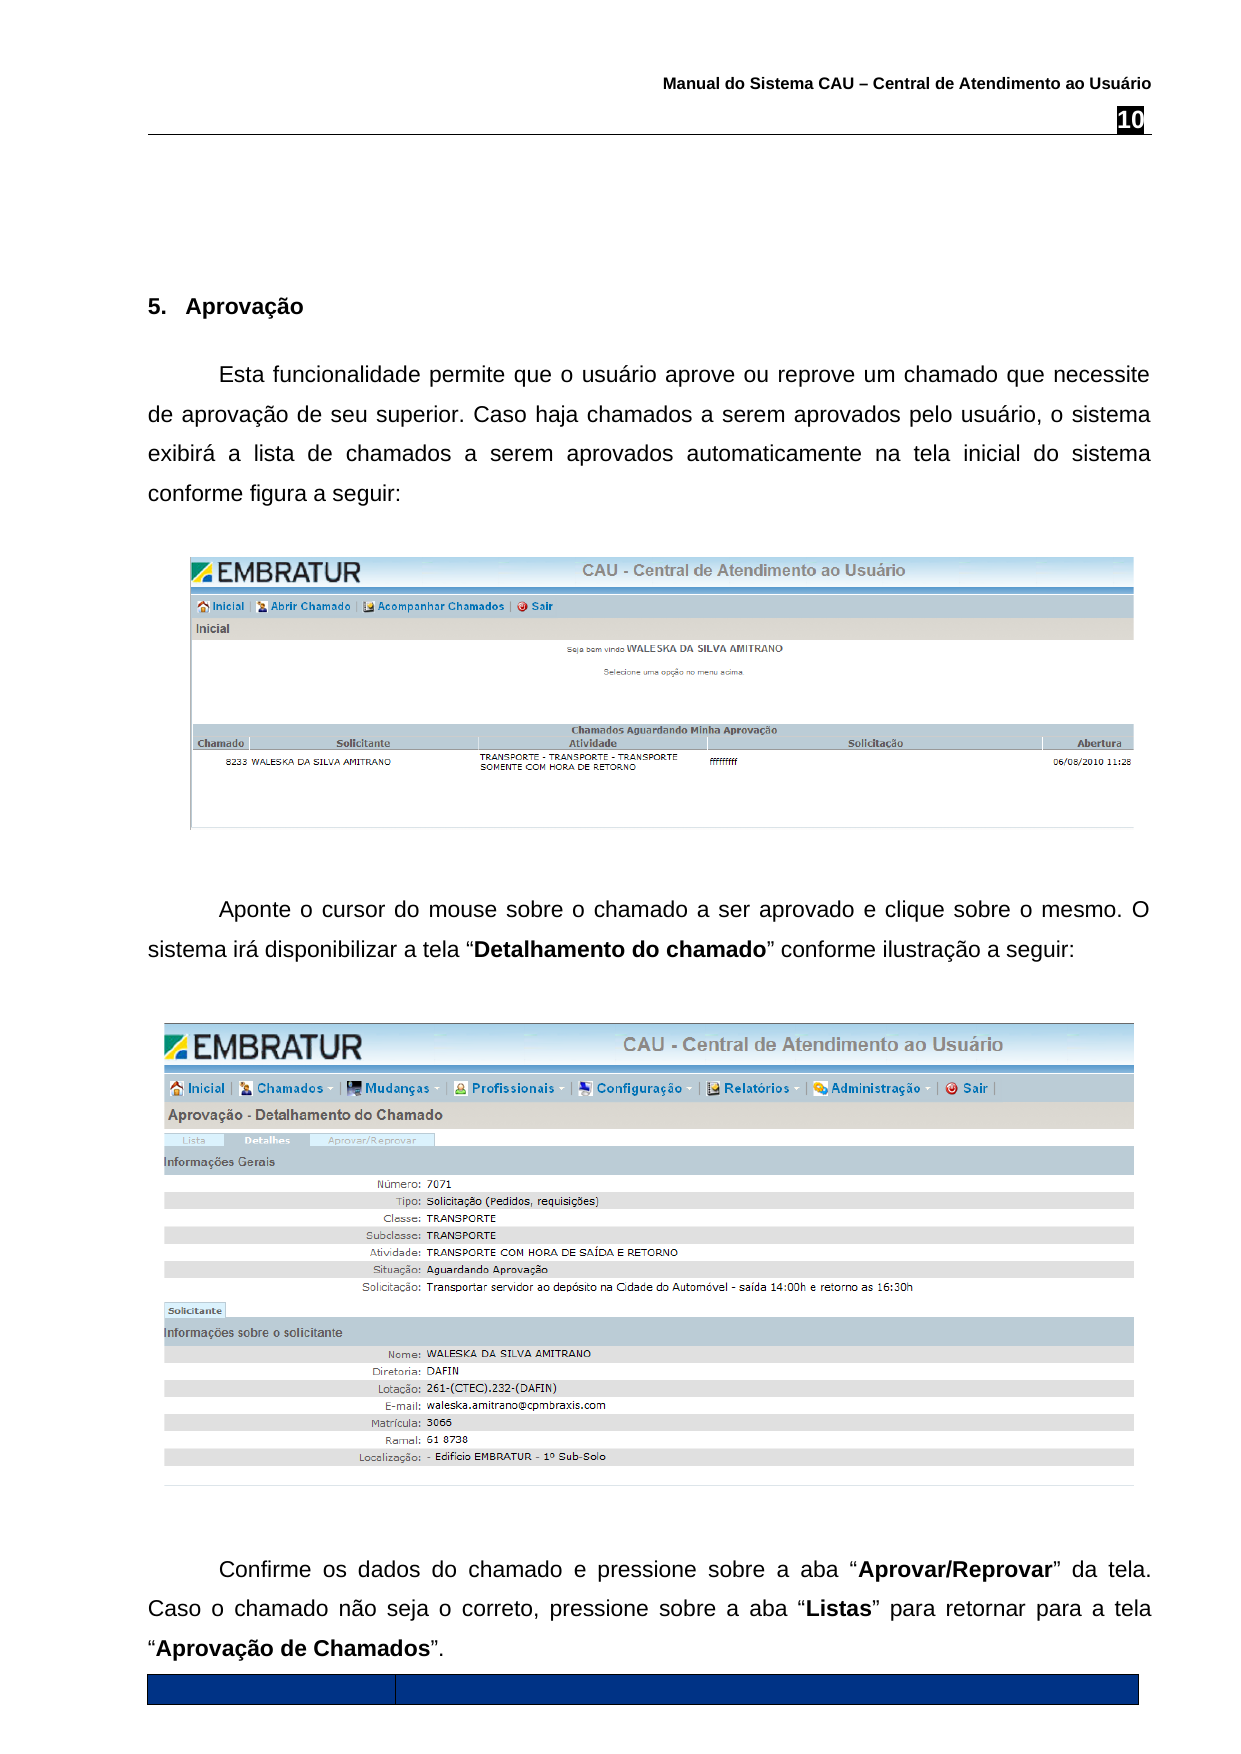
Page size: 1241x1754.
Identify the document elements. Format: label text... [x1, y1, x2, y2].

picture [164, 557, 1134, 830]
text Aponte o cursor do mouse sobre o chamado a ser aprovado e clique sobre o mesmo. O sistema irá disponibilizar a tela “Detalhamento do chamado” conforme ilustração a seguir: [148, 896, 1152, 962]
text Confirme os dados do chamado e pressione sobre a aba “Aprovar/Reprovar” da tela. Caso o chamado não seja o correto, pressione sobre a aba “Listas” para retornar para a tela “Aprovação de Chamados”. [148, 1556, 1152, 1661]
text Esta funcionalidade permite que o usuário aprove ou reprove um chamado que necessite de aprovação de seu superior. Caso haja chamados a serem aprovados pelo usuário, o sistema exibirá a lista de chamados a serem aprovados automaticamente na tela inicial do sistema conforme figura a seguir: [148, 361, 1152, 506]
subtitle Aprovação [148, 293, 1152, 319]
picture [164, 1023, 1134, 1495]
